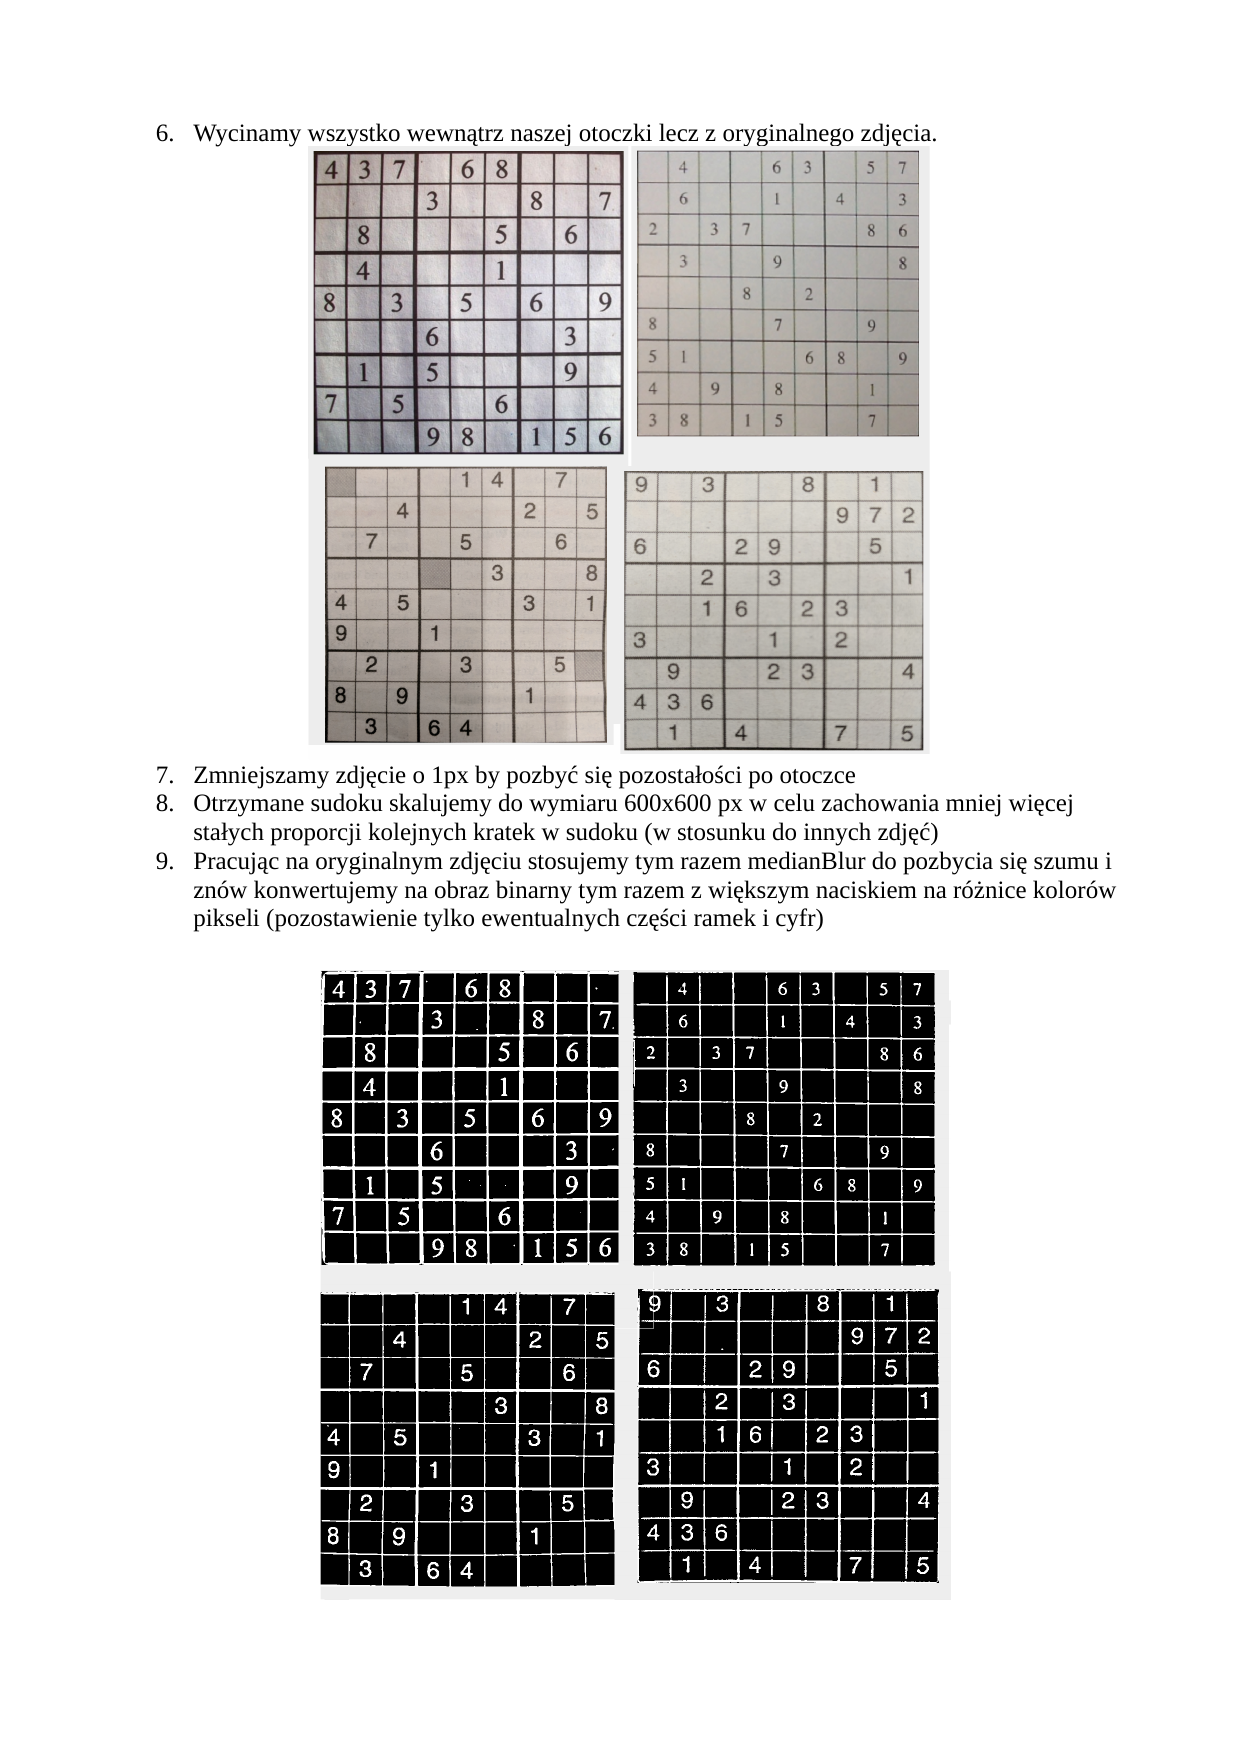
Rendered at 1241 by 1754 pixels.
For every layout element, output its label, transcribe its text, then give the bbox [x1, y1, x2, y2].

picture [320, 970, 951, 1600]
list Pracując na oryginalnym zdjęciu stosujemy tym razem medianBlur do pozbycia się szumu i znów konwertujemy na obraz binarny tym razem z większym naciskiem na różnice kolorów pikseli (pozostawienie tylko ewentualnych części ramek i cyfr) [156, 846, 1122, 932]
picture [308, 146, 930, 760]
list Wycinamy wszystko wewnątrz naszej otoczki lecz z oryginalnego zdjęcia. [156, 118, 1122, 147]
list Otrzymane sudoku skalujemy do wymiaru 600x600 px w celu zachowania mniej więcej stałych proporcji kolejnych kratek w sudoku (w stosunku do innych zdjęć) [156, 788, 1122, 846]
list Zmniejszamy zdjęcie o 1px by pozbyć się pozostałości po otoczce [156, 147, 1122, 788]
